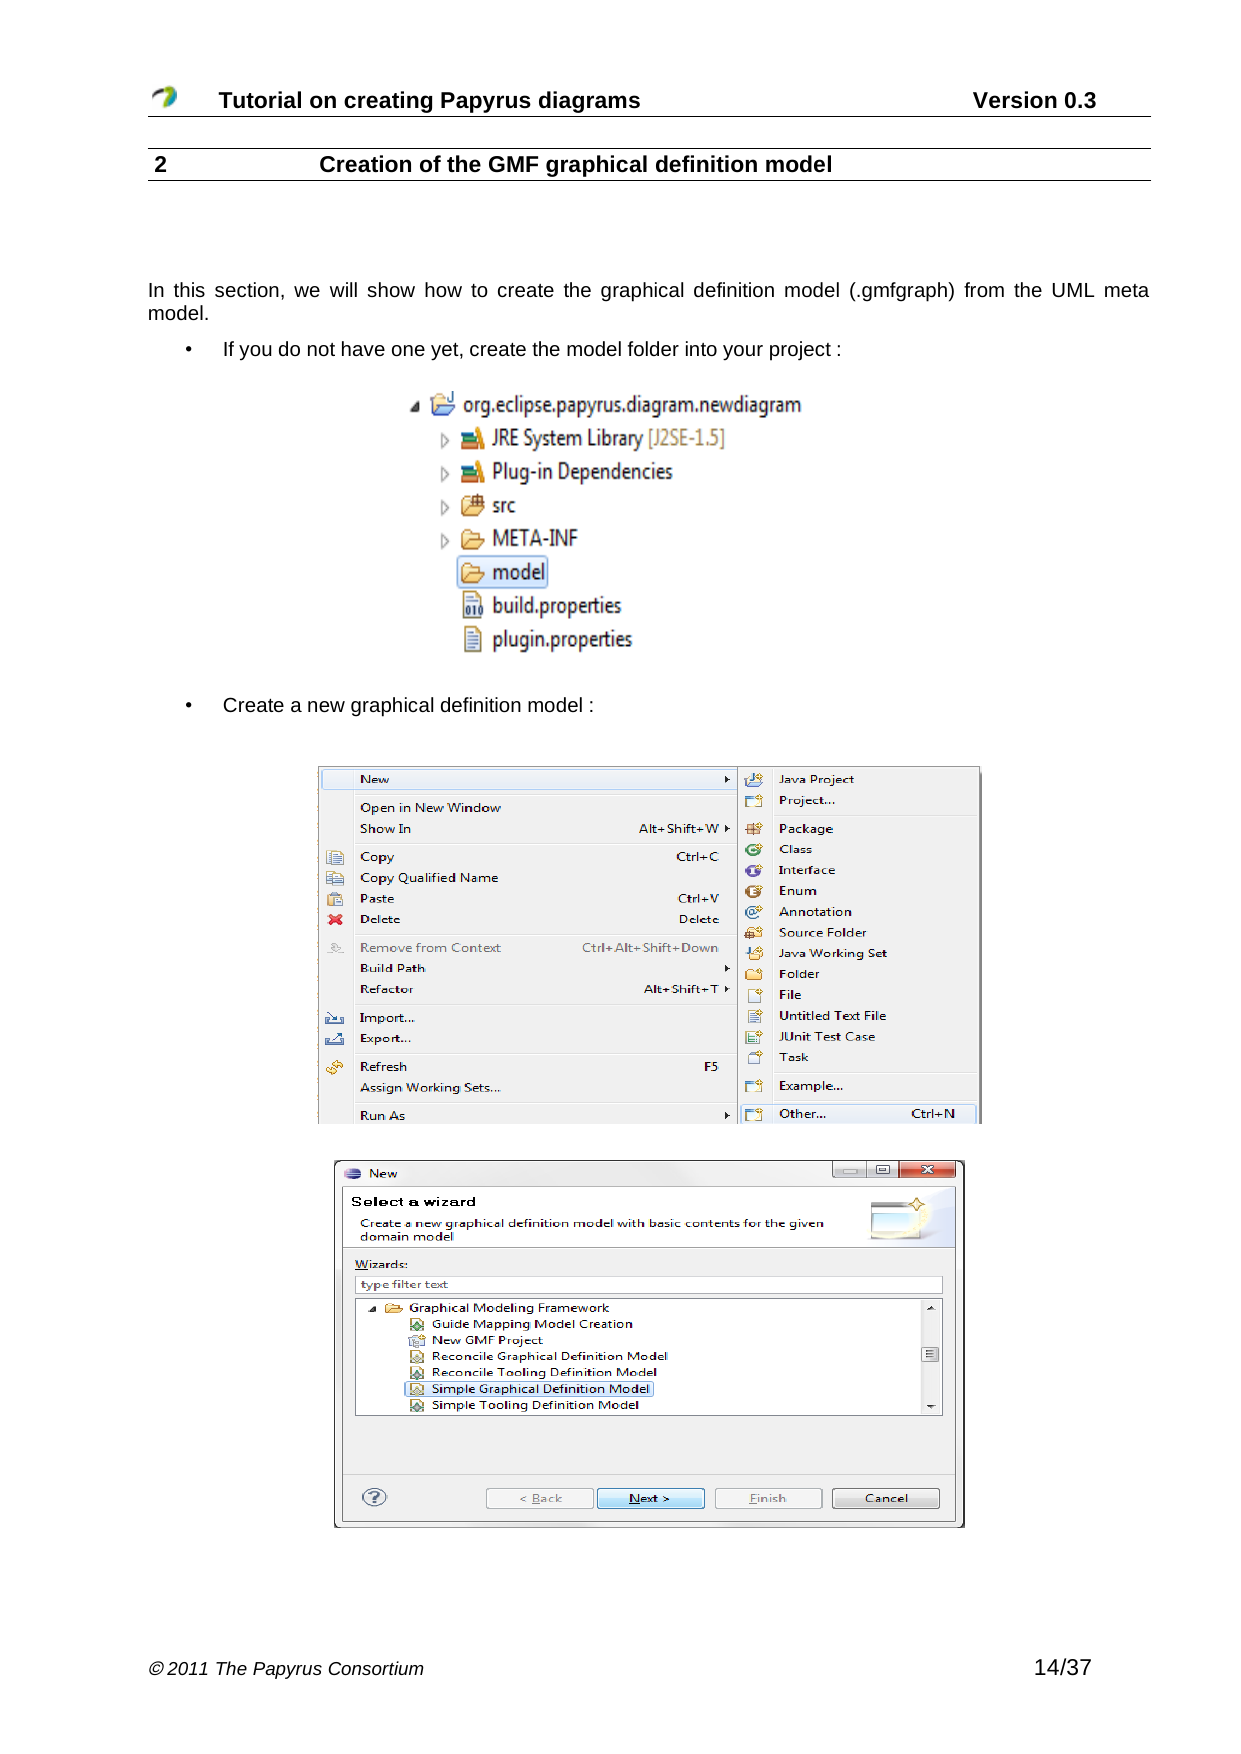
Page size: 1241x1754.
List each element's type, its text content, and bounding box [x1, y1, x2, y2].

picture [334, 1160, 965, 1528]
subtitle Creation of the GMF graphical definition model [148, 149, 1151, 180]
list If you do not have one yet, create the model folder into your project : [185, 338, 1151, 361]
list Create a new graphical definition model : [185, 694, 1151, 717]
picture [152, 84, 177, 110]
text In this section, we will show how to create the graphical definition model (.gmfgraph) from the UML meta model. [148, 278, 1151, 325]
